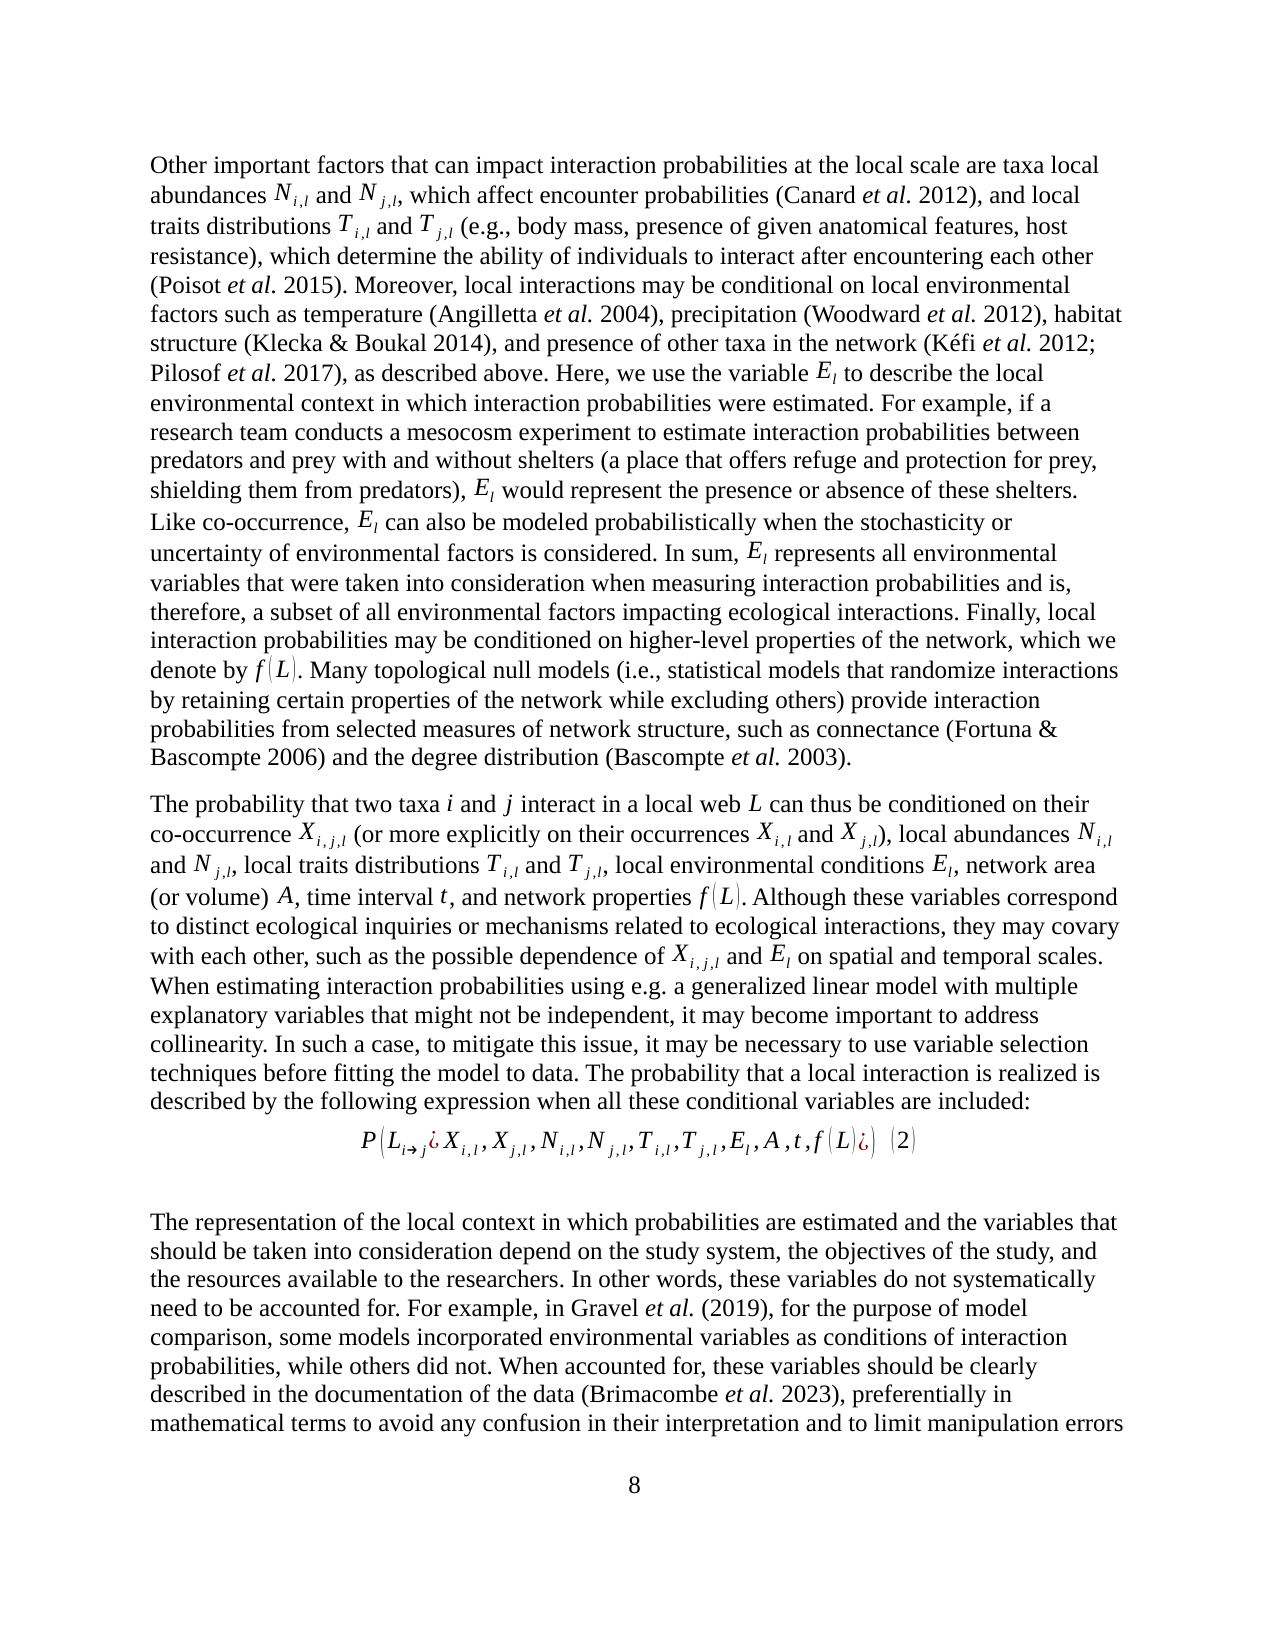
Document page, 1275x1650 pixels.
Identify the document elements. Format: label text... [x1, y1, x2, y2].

text The probability that two taxa and interact in a local web can thus be conditioned on their co-occurrence (or more explicitly on their occurrences and ), local abundances and , local traits distributions and , local environmental conditions , network area (or volume) , time interval , and network properties . Although these variables correspond to distinct ecological inquiries or mechanisms related to ecological interactions, they may covary with each other, such as the possible dependence of and on spatial and temporal scales. When estimating interaction probabilities using e.g. a generalized linear model with multiple explanatory variables that might not be independent, it may become important to address collinearity. In such a case, to mitigate this issue, it may be necessary to use variable selection techniques before fitting the model to data. The probability that a local interaction is realized is described by the following expression when all these conditional variables are included: [150, 789, 1125, 1115]
text The representation of the local context in which probabilities are estimated and the variables that should be taken into consideration depend on the study system, the objectives of the study, and the resources available to the researchers. In other words, these variables do not systematically need to be accounted for. For example, in Gravel et al. (2019), for the purpose of model comparison, some models incorporated environmental variables as conditions of interaction probabilities, while others did not. When accounted for, these variables should be clearly described in the documentation of the data (Brimacombe et al. 2023), preferentially in mathematical terms to avoid any confusion in their interpretation and to limit manipulation errors during their re-use. For instance, ecologists should be explicit about their consideration of co-occurrence in their estimation of local interaction probabilities. Indeed, it is important to specify if probability values are conditional or not on co-occurrence since this can significantly impact the interpretation and analysis of the data. In Tbl. 1, we present examples of studies that used these different formulations of probabilistic interactions and conditional variables. We have included the probability of empirically observing an interaction that is realized locally to underscore the distinction between local observations and actual realizations of interactions, even though the focus of this manuscript is not on the observation of interactions. [150, 1207, 1125, 1437]
text Other important factors that can impact interaction probabilities at the local scale are taxa local abundances and , which affect encounter probabilities (Canard et al. 2012), and local traits distributions and (e.g., body mass, presence of given anatomical features, host resistance), which determine the ability of individuals to interact after encountering each other (Poisot et al. 2015). Moreover, local interactions may be conditional on local environmental factors such as temperature (Angilletta et al. 2004), precipitation (Woodward et al. 2012), habitat structure (Klecka & Boukal 2014), and presence of other taxa in the network (Kéfi et al. 2012; Pilosof et al. 2017), as described above. Here, we use the variable to describe the local environmental context in which interaction probabilities were estimated. For example, if a research team conducts a mesocosm experiment to estimate interaction probabilities between predators and prey with and without shelters (a place that offers refuge and protection for prey, shielding them from predators), would represent the presence or absence of these shelters. Like co-occurrence, can also be modeled probabilistically when the stochasticity or uncertainty of environmental factors is considered. In sum, represents all environmental variables that were taken into consideration when measuring interaction probabilities and is, therefore, a subset of all environmental factors impacting ecological interactions. Finally, local interaction probabilities may be conditioned on higher-level properties of the network, which we denote by . Many topological null models (i.e., statistical models that randomize interactions by retaining certain properties of the network while excluding others) provide interaction probabilities from selected measures of network structure, such as connectance (Fortuna & Bascompte 2006) and the degree distribution (Bascompte et al. 2003). [150, 150, 1125, 771]
